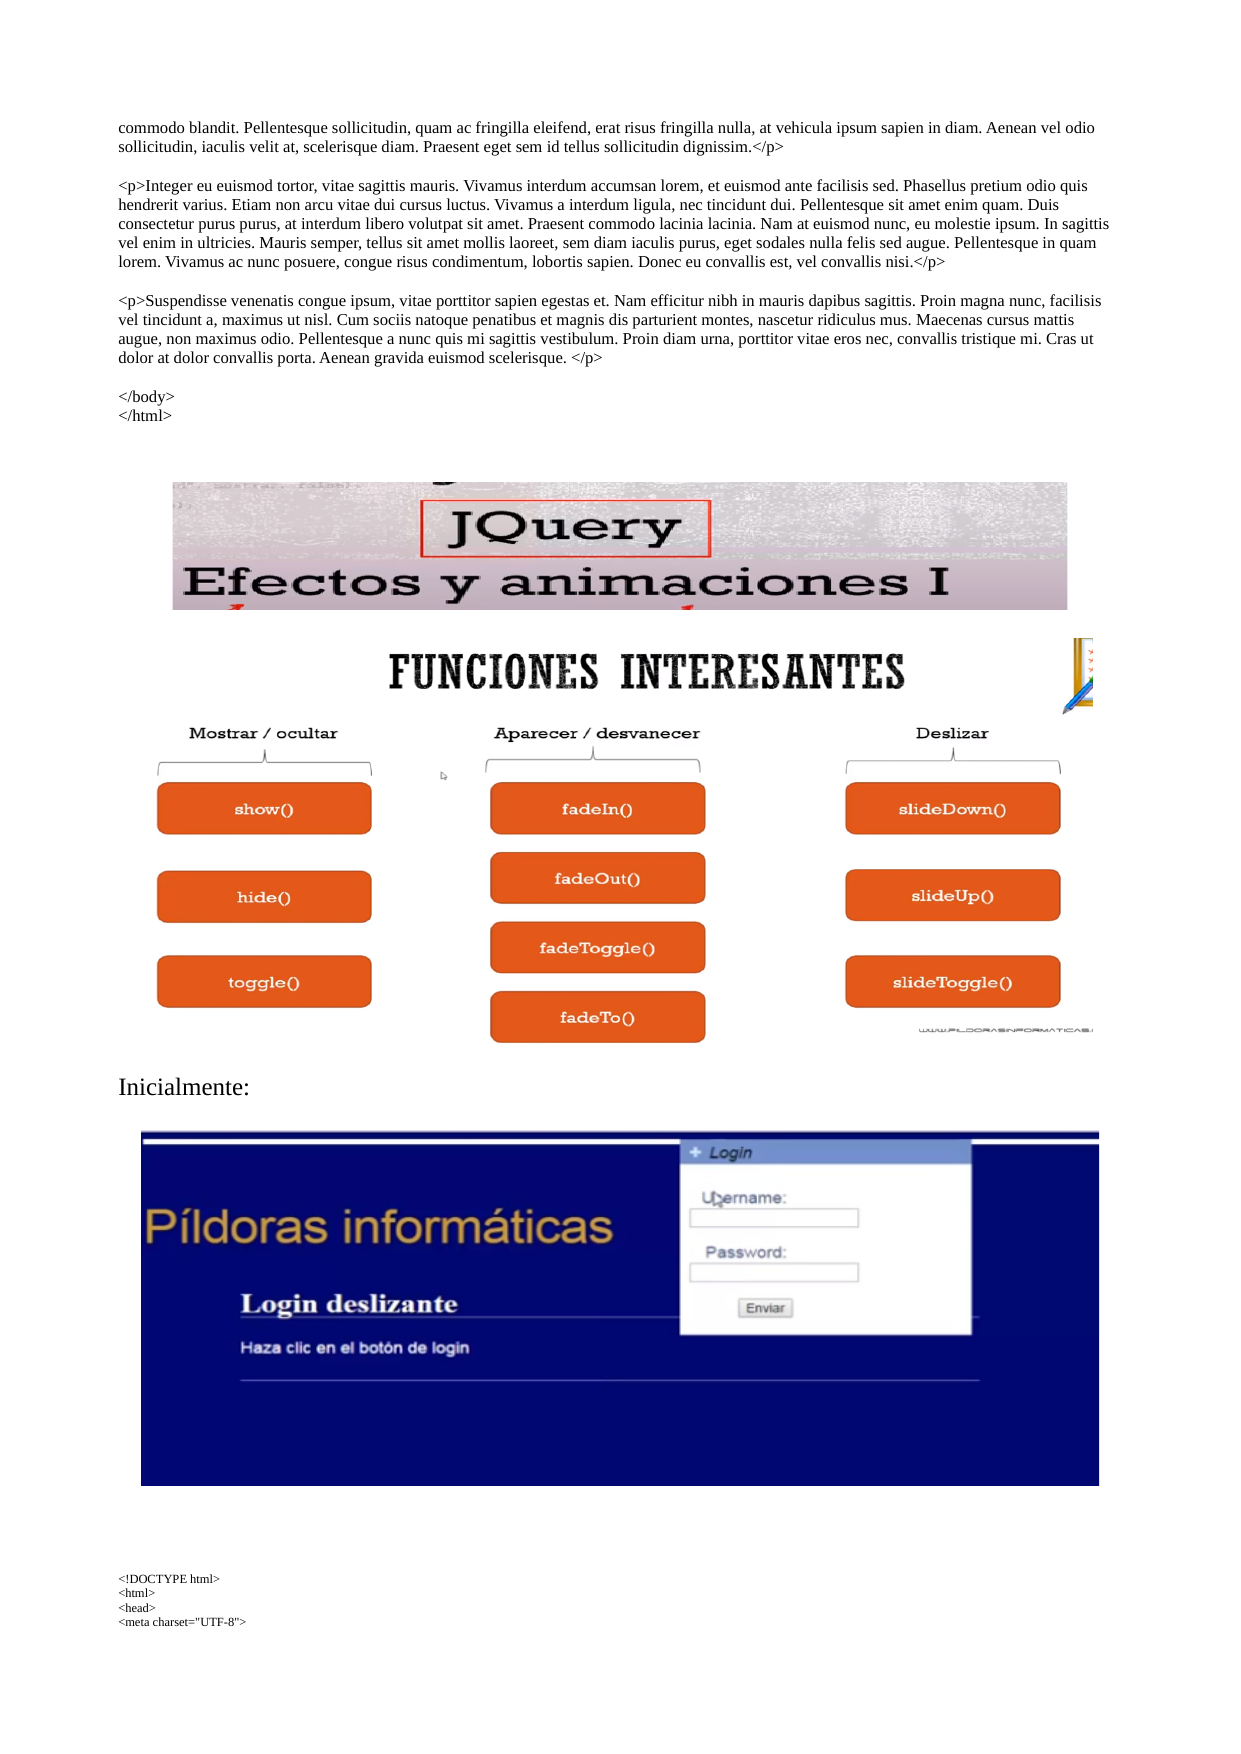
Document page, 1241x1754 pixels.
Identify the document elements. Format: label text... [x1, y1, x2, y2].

picture [147, 638, 1093, 1044]
picture [172, 482, 1068, 610]
text <p>Integer eu euismod tortor, vitae sagittis mauris. Vivamus interdum accumsan lorem, et euismod ante facilisis sed. Phasellus pretium odio quis hendrerit varius. Etiam non arcu vitae dui cursus luctus. Vivamus a interdum ligula, nec tincidunt dui. Pellentesque sit amet enim quam. Duis consectetur purus purus, at interdum libero volutpat sit amet. Praesent commodo lacinia lacinia. Nam at euismod nunc, eu molestie ipsum. In sagittis vel enim in ultricies. Mauris semper, tellus sit amet mollis laoreet, sem diam iaculis purus, eget sodales nulla felis sed augue. Pellentesque in quam lorem. Vivamus ac nunc posuere, congue risus condimentum, lobortis sapien. Donec eu convallis est, vel convallis nisi.</p> [118, 176, 1122, 271]
text <p>Suspendisse venenatis congue ipsum, vitae porttitor sapien egestas et. Nam efficitur nibh in mauris dapibus sagittis. Proin magna nunc, facilisis vel tincidunt a, maximus ut nisl. Cum sociis natoque penatibus et magnis dis parturient montes, nascetur ridiculus mus. Maecenas cursus mattis augue, non maximus odio. Pellentesque a nunc quis mi sagittis vestibulum. Proin diam urna, porttitor vitae eros nec, convallis tristique mi. Cras ut dolor at dolor convallis porta. Aenean gravida euismod scelerisque. </p> [118, 291, 1122, 367]
text </body> [118, 386, 1122, 406]
text commodo blandit. Pellentesque sollicitudin, quam ac fringilla eleifend, erat risus fringilla nulla, at vehicula ipsum sapien in diam. Aenean vel odio sollicitudin, iaculis velit at, scelerisque diam. Praesent eget sem id tellus sollicitudin dignissim.</p> [118, 118, 1122, 156]
text Inicialmente: [118, 1072, 1122, 1101]
text <meta charset="UTF-8"> [118, 1615, 1122, 1629]
text <html> [118, 1586, 1122, 1600]
text </html> [118, 406, 1122, 425]
text <!DOCTYPE html> [118, 1572, 1122, 1586]
picture [141, 1130, 1100, 1486]
text <head> [118, 1600, 1122, 1615]
